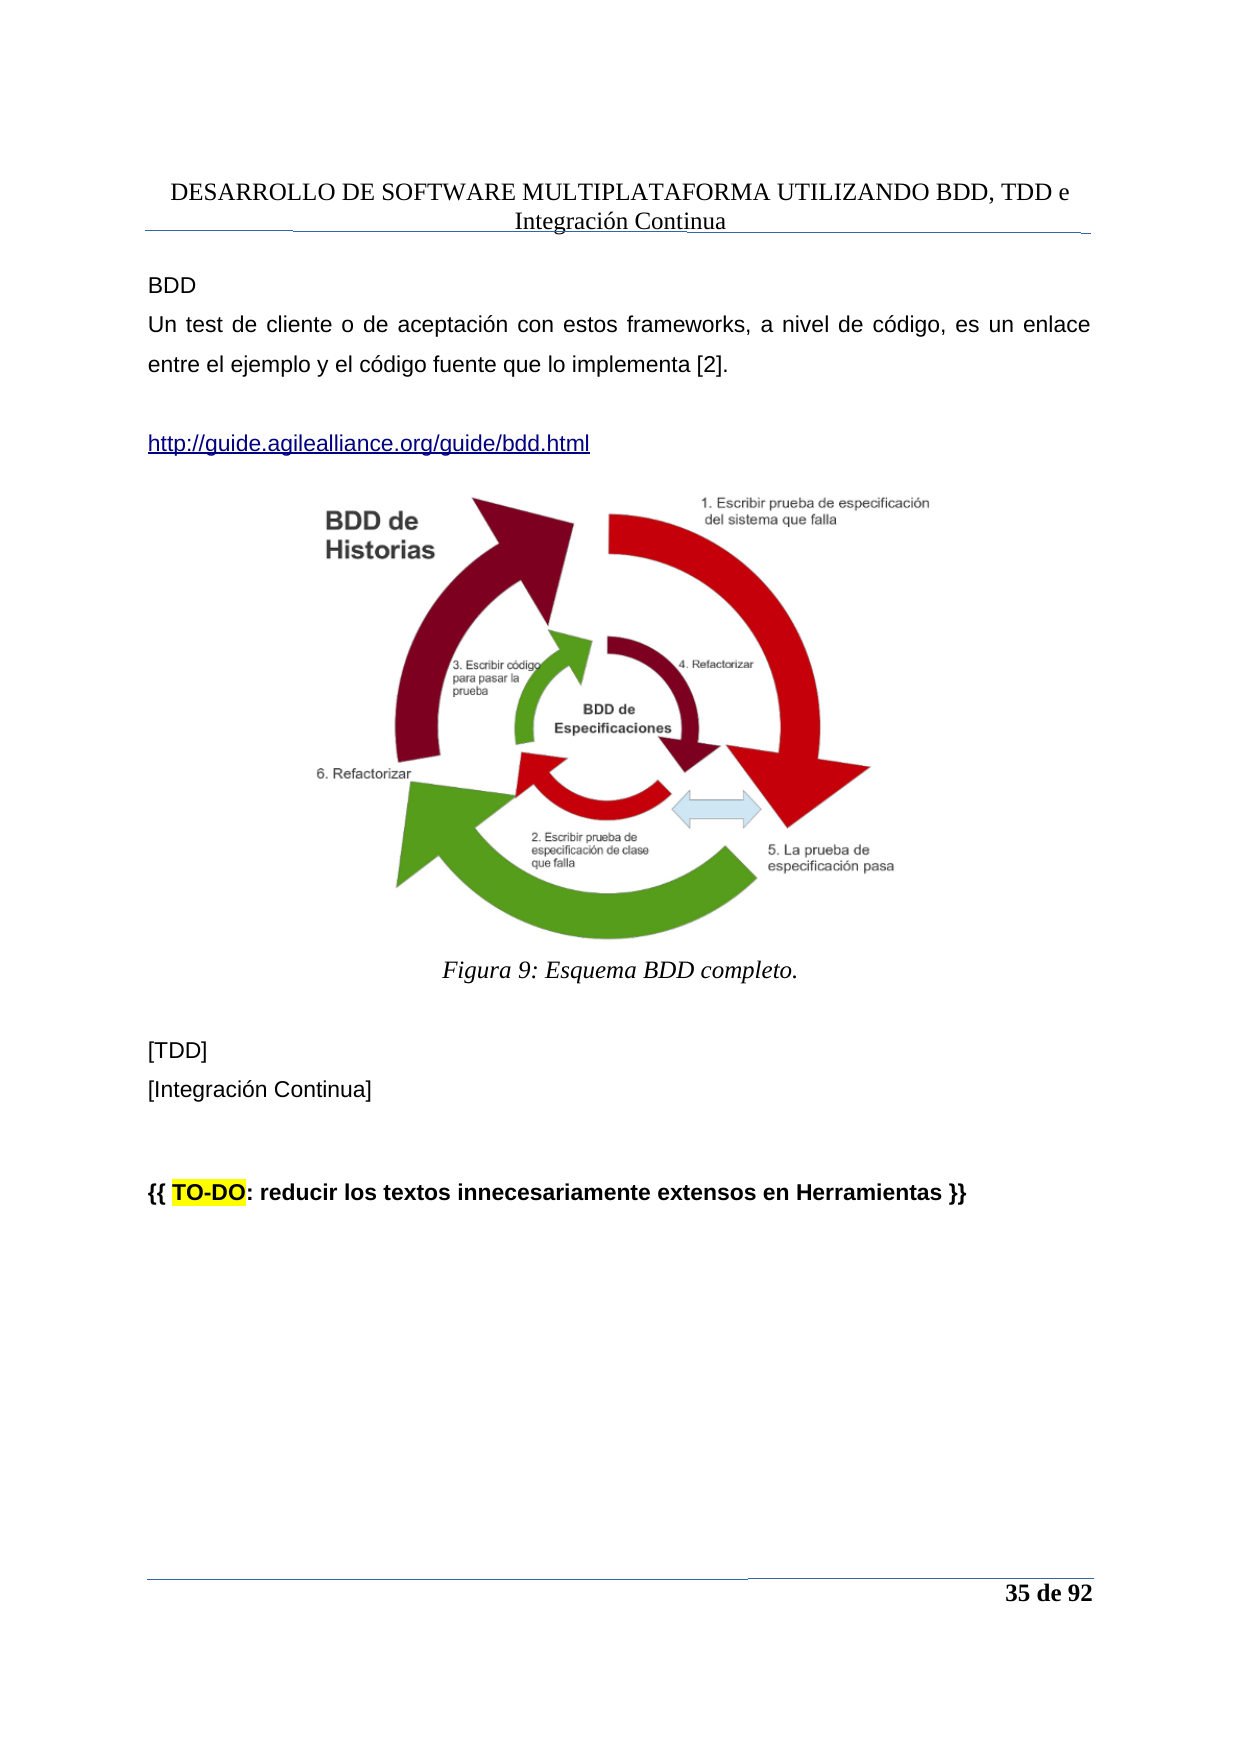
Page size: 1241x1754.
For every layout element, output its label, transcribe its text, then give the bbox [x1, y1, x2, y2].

picture [307, 481, 933, 956]
text [Integración Continua] [148, 1076, 1093, 1102]
text {{ TO-DO: reducir los textos innecesariamente extensos en Herramientas }} [148, 1179, 1093, 1206]
text Figura 9: Esquema BDD completo. [300, 482, 941, 984]
text [TDD] [148, 1037, 1093, 1063]
text Un test de cliente o de aceptación con estos frameworks, a nivel de código, es un enlace entre el ejemplo y el código fuente que lo implementa [2]. [148, 311, 1093, 377]
text http://guide.agilealliance.org/guide/bdd.html [148, 429, 1093, 456]
text BDD [148, 272, 1093, 298]
